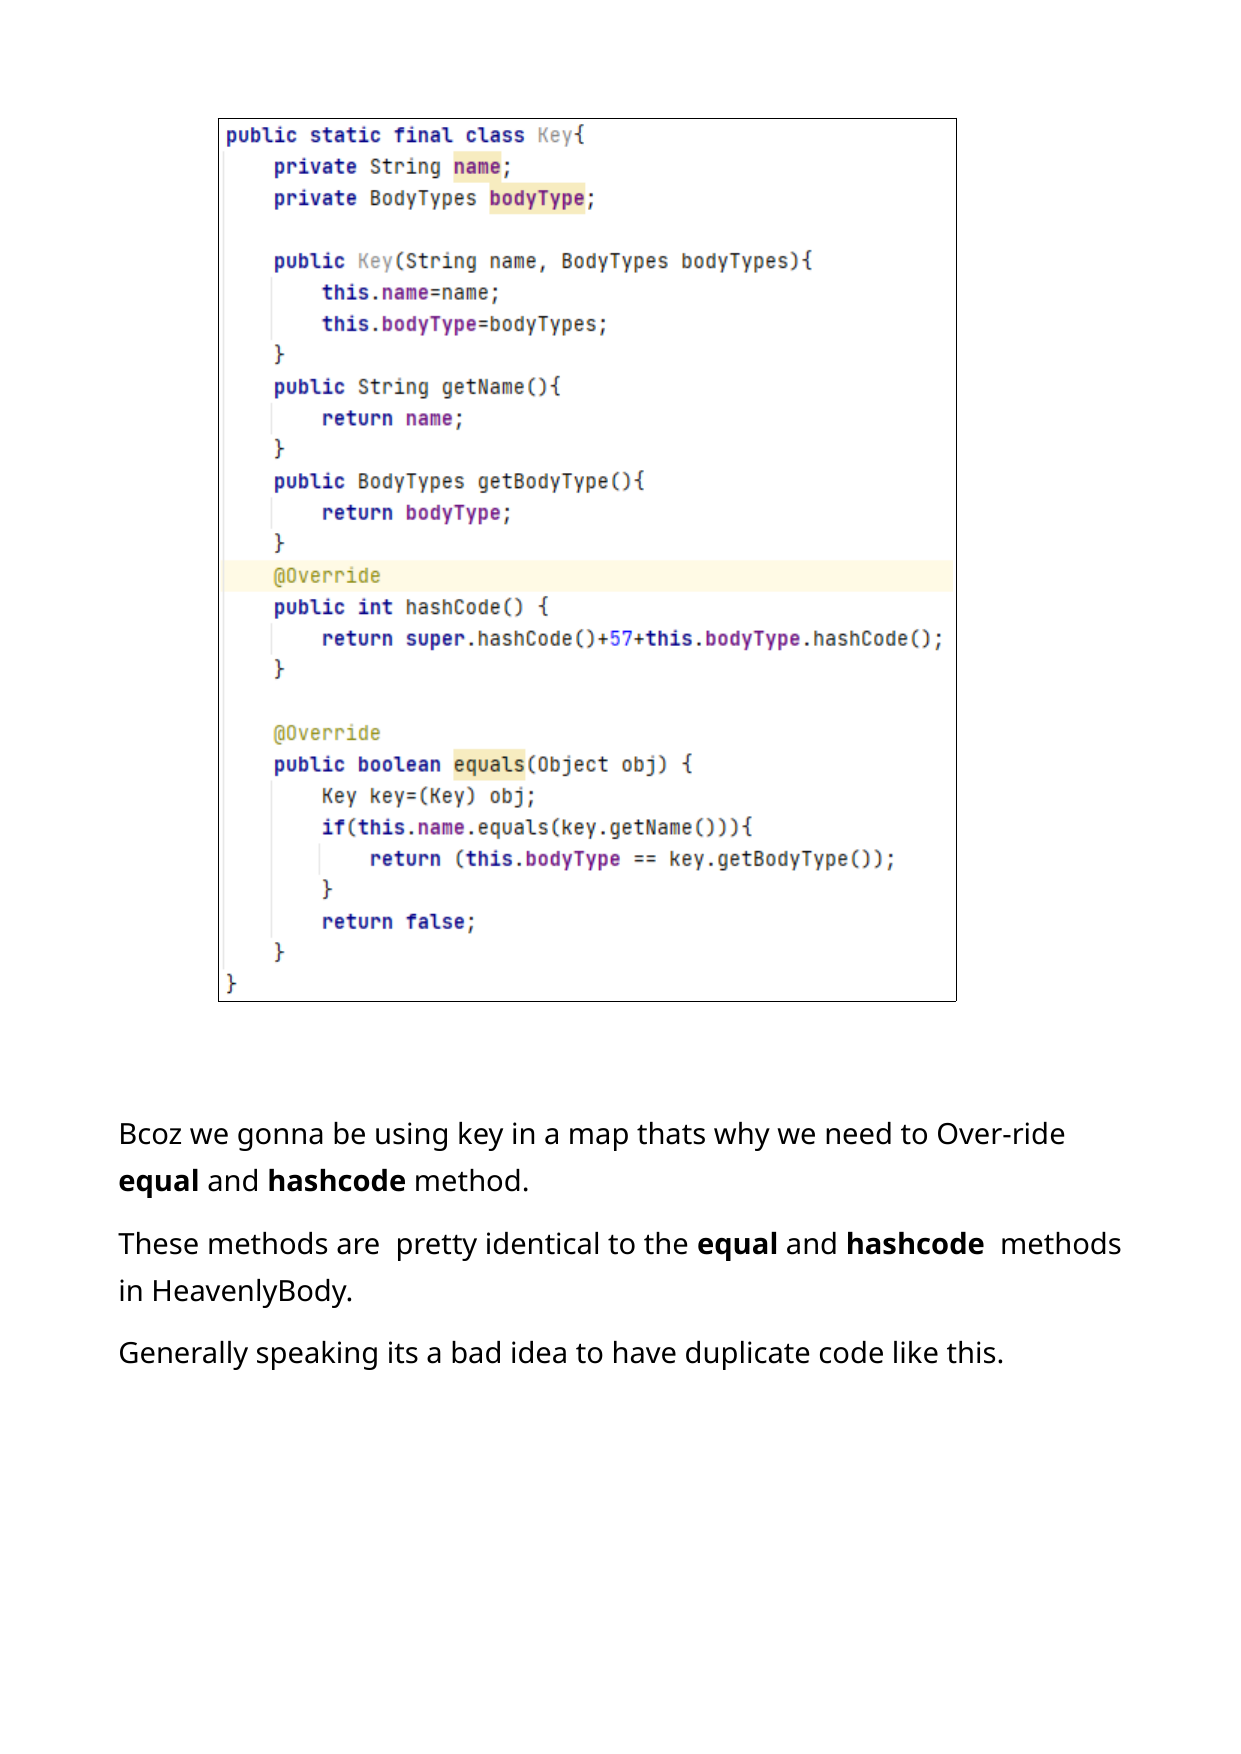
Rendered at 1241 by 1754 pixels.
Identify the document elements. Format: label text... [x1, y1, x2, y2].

text Bcoz we gonna be using key in a map thats why we need to Over-ride equal and hashcode method. [118, 1113, 1122, 1200]
text These methods are pretty identical to the equal and hashcode methods in HeavenlyBody. [118, 1223, 1122, 1310]
picture [220, 120, 953, 998]
text Generally speaking its a bad idea to have duplicate code like this. [118, 1333, 1122, 1372]
